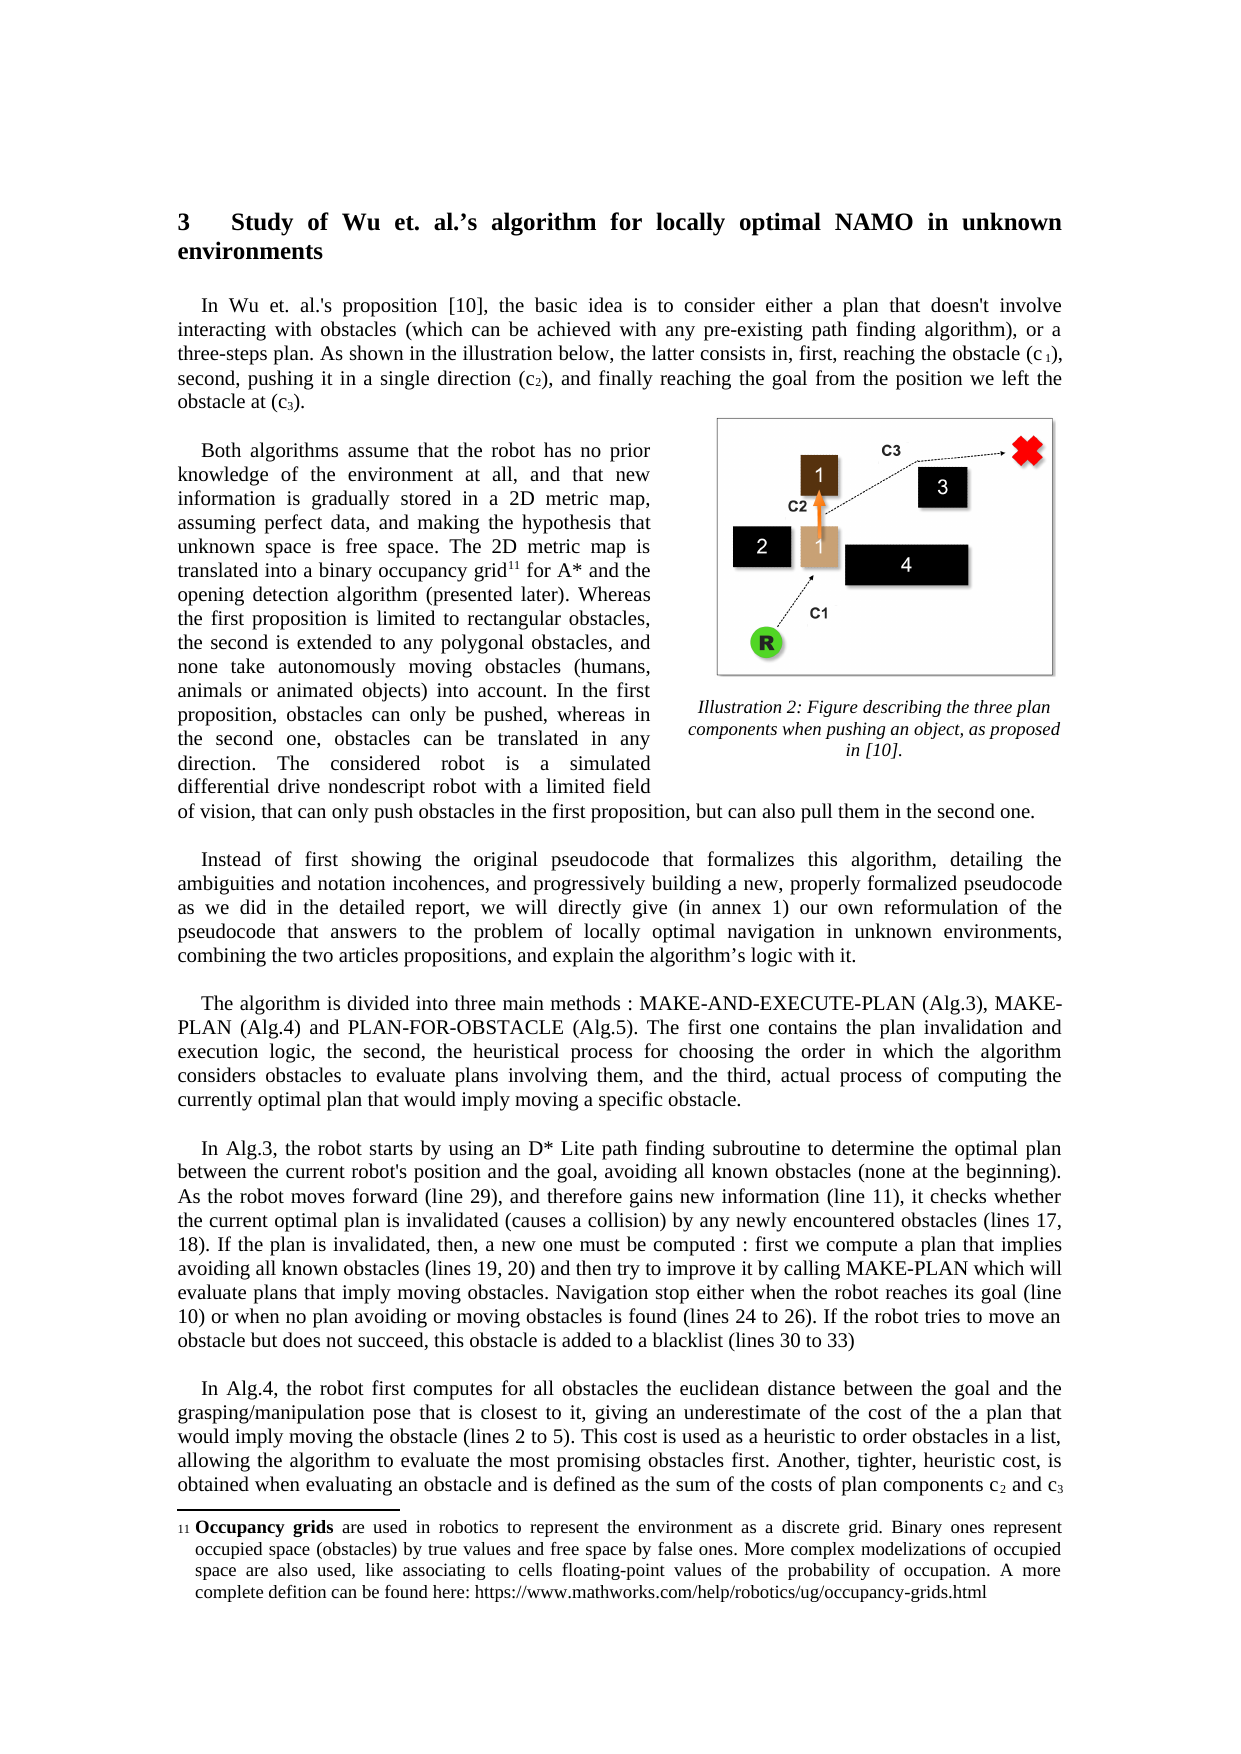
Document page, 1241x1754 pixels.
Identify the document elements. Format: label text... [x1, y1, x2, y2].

picture [714, 416, 1058, 680]
text In Alg.3, the robot starts by using an D* Lite path finding subroutine to determine the optimal plan between the current robot's position and the goal, avoiding all known obstacles (none at the beginning). As the robot moves forward (line 29), and therefore gains new information (line 11), it checks whether the current optimal plan is invalidated (causes a collision) by any newly encountered obstacles (lines 17, 18). If the plan is invalidated, then, a new one must be computed : first we compute a plan that implies avoiding all known obstacles (lines 19, 20) and then try to improve it by calling MAKE-PLAN which will evaluate plans that imply moving obstacles. Navigation stop either when the robot reaches its goal (line 10) or when no plan avoiding or moving obstacles is found (lines 24 to 26). If the robot tries to move an obstacle but does not succeed, this obstacle is added to a blacklist (lines 30 to 33) [177, 1135, 1063, 1352]
text In Wu et. al.'s proposition [10], the basic idea is to consider either a plan that doesn't involve interacting with obstacles (which can be achieved with any pre-existing path finding algorithm), or a three-steps plan. As shown in the illustration below, the latter consists in, first, reaching the obstacle (c1), second, pushing it in a single direction (c2), and finally reaching the goal from the position we left the obstacle at (c3). [177, 293, 1067, 417]
text Instead of first showing the original pseudocode that formalizes this algorithm, detailing the ambiguities and notation incohences, and progressively building a new, properly formalized pseudocode as we did in the detailed report, we will directly give (in annex 1) our own reformulation of the pseudocode that answers to the problem of locally optimal navigation in unknown environments, combining the two articles propositions, and explain the algorithm’s logic with it. [177, 847, 1063, 967]
text The algorithm is divided into three main methods : MAKE-AND-EXECUTE-PLAN (Alg.3), MAKE-PLAN (Alg.4) and PLAN-FOR-OBSTACLE (Alg.5). The first one contains the plan invalidation and execution logic, the second, the heuristical process for choosing the order in which the algorithm considers obstacles to evaluate plans involving them, and the third, actual process of computing the currently optimal plan that would imply moving a specific obstacle. [177, 991, 1063, 1111]
subtitle 3 Study of Wu et. al.’s algorithm for locally optimal NAMO in unknown environments [177, 207, 1063, 265]
text Illustration 2: Figure describing the three plan components when pushing an object, as proposed in [10]. [681, 417, 1067, 761]
text Occupancy grids are used in robotics to represent the environment as a discrete grid. Binary ones represent occupied space (obstacles) by true values and free space by false ones. More complex modelizations of occupied space are also used, like associating to cells floating-point values of the probability of occupation. A more complete defition can be found here: https://www.mathworks.com/help/robotics/ug/occupancy-grids.html [177, 1516, 1063, 1602]
text Both algorithms assume that the robot has no prior knowledge of the environment at all, and that new information is gradually stored in a 2D metric map, assuming perfect data, and making the hypothesis that unknown space is free space. The 2D metric map is translated into a binary occupancy grid for A* and the opening detection algorithm (presented later). Whereas the first proposition is limited to rectangular obstacles, the second is extended to any polygonal obstacles, and none take autonomously moving obstacles (humans, animals or animated objects) into account. In the first proposition, obstacles can only be pushed, whereas in the second one, obstacles can be translated in any direction. The considered robot is a simulated differential drive nondescript robot with a limited field of vision, that can only push obstacles in the first proposition, but can also pull them in the second one. [177, 438, 1063, 823]
text In Alg.4, the robot first computes for all obstacles the euclidean distance between the goal and the grasping/manipulation pose that is closest to it, giving an underestimate of the cost of the a plan that would imply moving the obstacle (lines 2 to 5). This cost is used as a heuristic to order obstacles in a list, allowing the algorithm to evaluate the most promising obstacles first. Another, tighter, heuristic cost, is obtained when evaluating an obstacle and is defined as the sum of the costs of plan components c2 and c3 [177, 1376, 1063, 1496]
